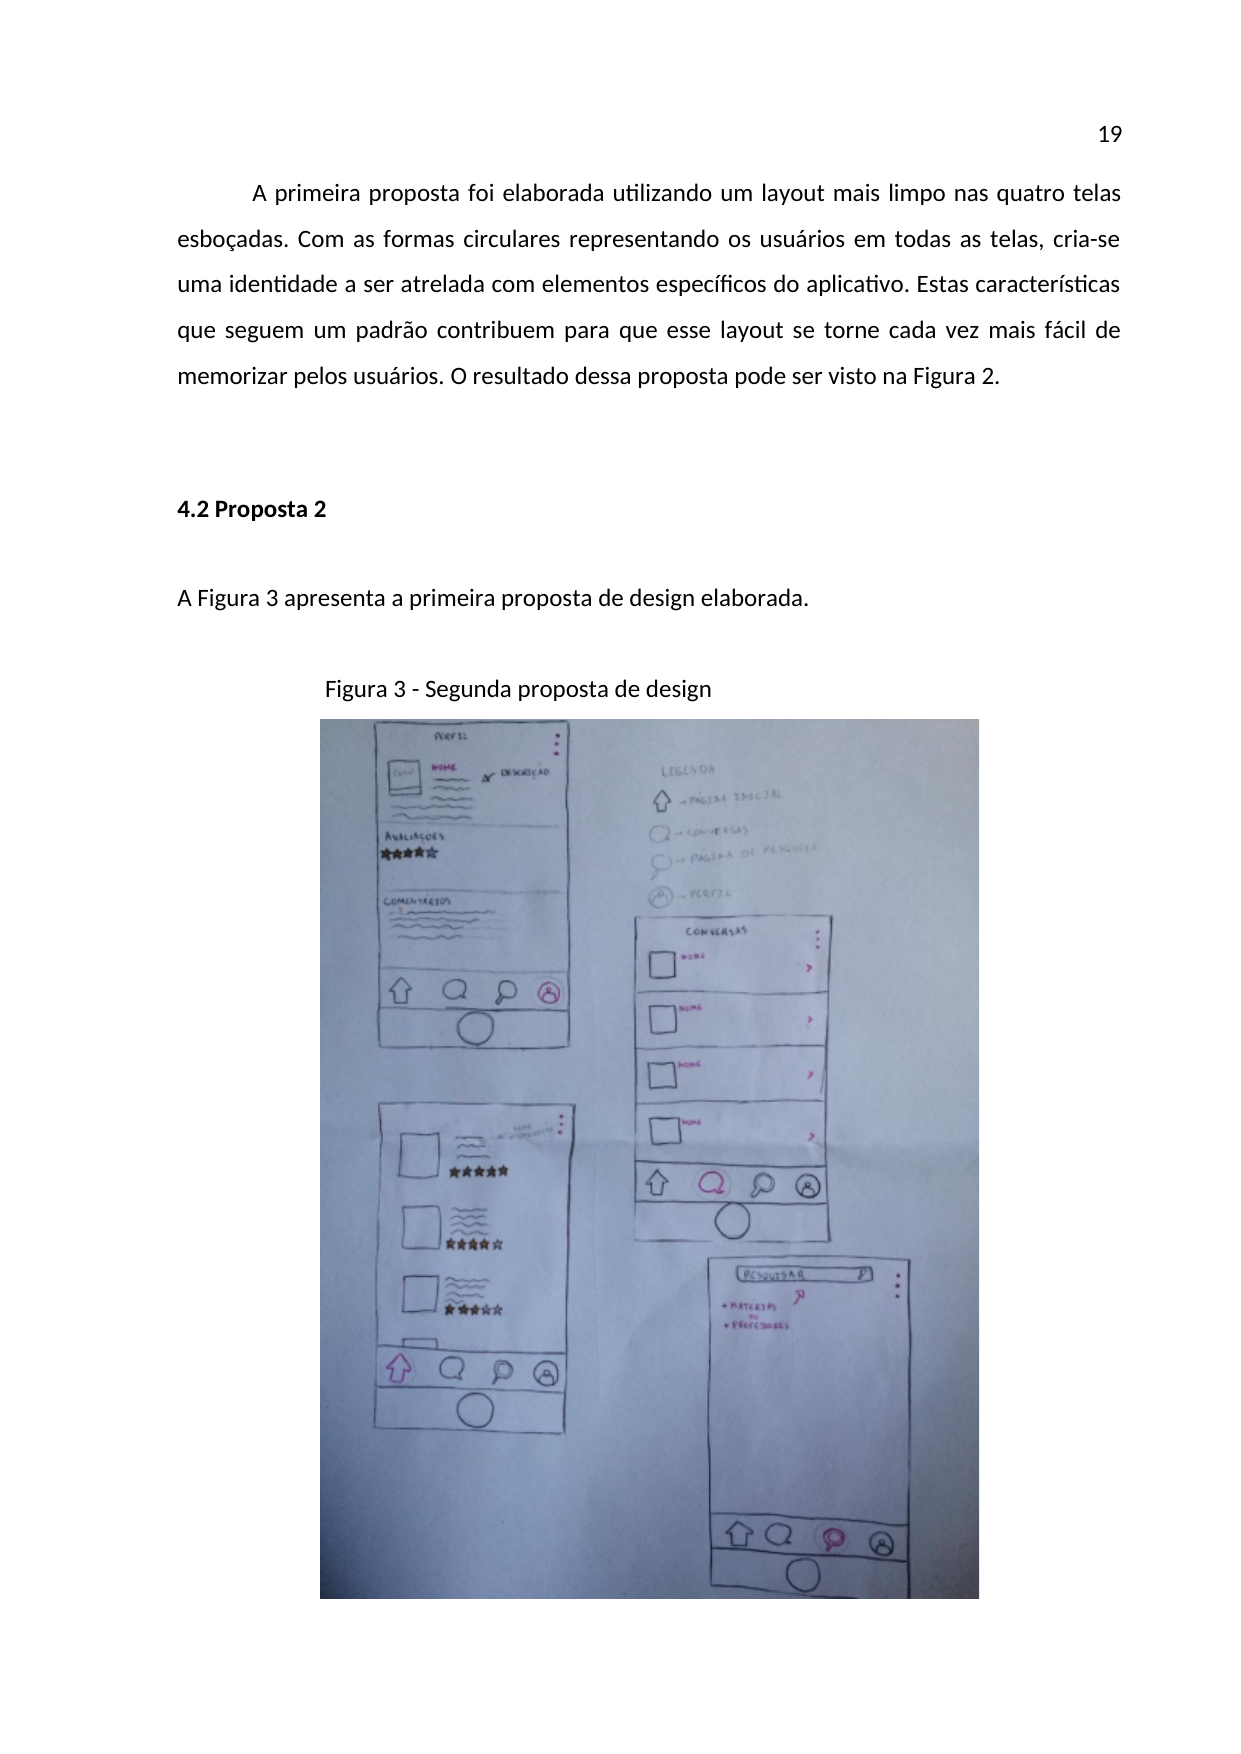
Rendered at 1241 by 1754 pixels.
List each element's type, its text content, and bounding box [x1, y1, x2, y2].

text A Figura 3 apresenta a primeira proposta de design elaborada. [177, 582, 1122, 613]
picture [320, 719, 980, 1599]
subtitle 4.2 Proposta 2 [177, 493, 1122, 524]
text Figura 3 - Segunda proposta de design [325, 673, 974, 704]
text A primeira proposta foi elaborada utilizando um layout mais limpo nas quatro telas esboçadas. Com as formas circulares representando os usuários em todas as telas, cria-se uma identidade a ser atrelada com elementos específicos do aplicativo. Estas características que seguem um padrão contribuem para que esse layout se torne cada vez mais fácil de memorizar pelos usuários. O resultado dessa proposta pode ser visto na Figura 2. [177, 177, 1122, 391]
